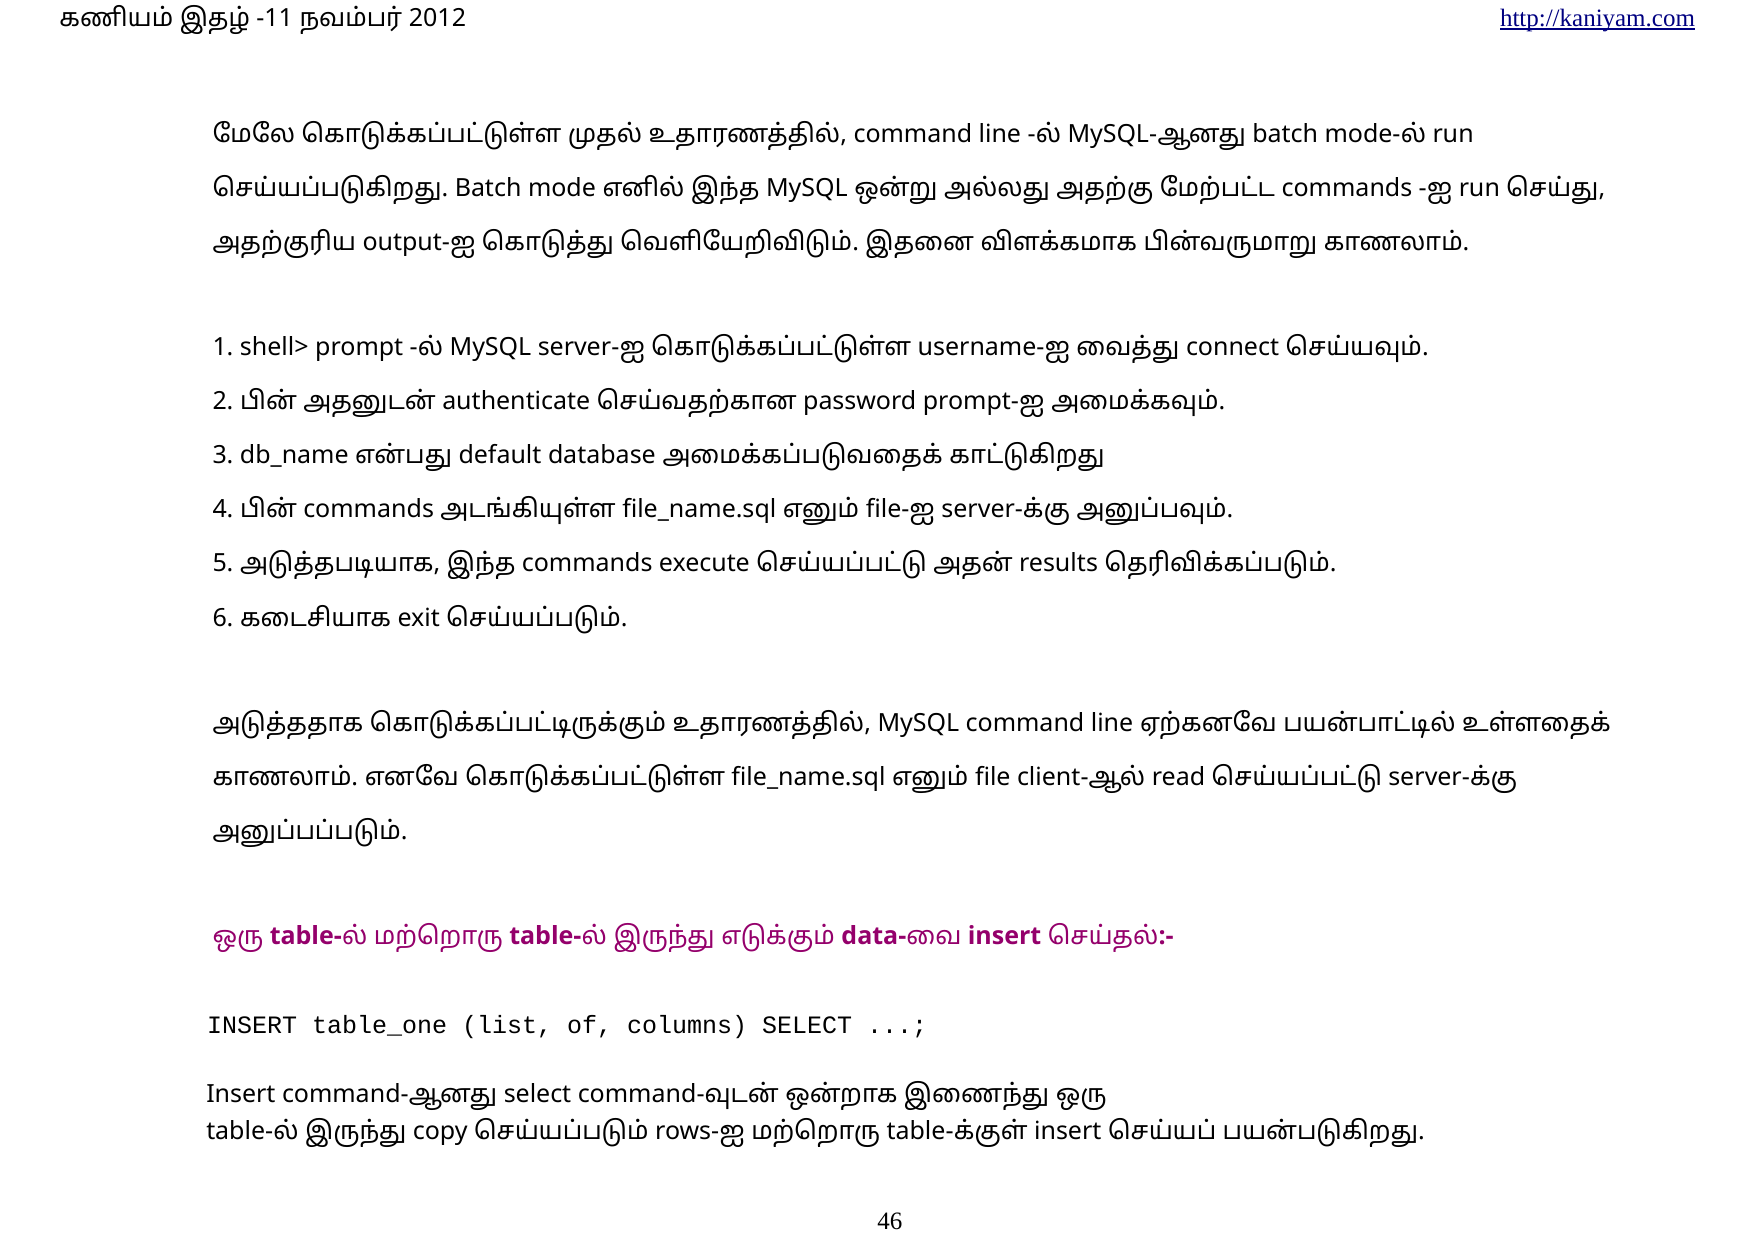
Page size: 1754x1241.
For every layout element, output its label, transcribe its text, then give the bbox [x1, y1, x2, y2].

text மேலே கொடுக்கப்பட்டுள்ள முதல் உதாரணத்தில், command line -ல் MySQL-ஆனது batch mode-ல் run செய்யப்படுகிறது. Batch mode எனில் இந்த MySQL ஒன்று அல்லது அதற்கு மேற்பட்ட commands -ஐ run செய்து, அதற்குரிய output-ஐ கொடுத்து வெளியேறிவிடும். இதனை விளக்கமாக பின்வருமாறு காணலாம். 1. shell> prompt -ல் MySQL server-ஐ கொடுக்கப்பட்டுள்ள username-ஐ வைத்து connect செய்யவும். 2. பின் அதனுடன் authenticate செய்வதற்கான password prompt-ஐ அமைக்கவும். 3. db_name என்பது default database அமைக்கப்படுவதைக் காட்டுகிறது 4. பின் commands அடங்கியுள்ள file_name.sql எனும் file-ஐ server-க்கு அனுப்பவும். 5. அடுத்தபடியாக, இந்த commands execute செய்யப்பட்டு அதன் results தெரிவிக்கப்படும். [212, 64, 1695, 581]
text 6. கடைசியாக exit செய்யப்படும். அடுத்ததாக கொடுக்கப்பட்டிருக்கும் உதாரணத்தில், MySQL command line ஏற்கனவே பயன்பாட்டில் உள்ளதைக் காணலாம். எனவே கொடுக்கப்பட்டுள்ள file_name.sql எனும் file client-ஆல் read செய்யப்பட்டு server-க்கு அனுப்பப்படும். ஒரு table-ல் மற்றொரு table-ல் இருந்து எடுக்கும் data-வை insert செய்தல்:- [212, 599, 1695, 954]
text table-ல் இருந்து copy செய்யப்படும் rows-ஐ மற்றொரு table-க்குள் insert செய்யப் பயன்படுகிறது. [206, 1112, 1695, 1149]
text Insert command-ஆனது select command-வுடன் ஒன்றாக இணைந்து ஒரு [206, 1075, 1695, 1112]
text INSERT table_one (list, of, columns) SELECT ...; [59, 1007, 1695, 1041]
